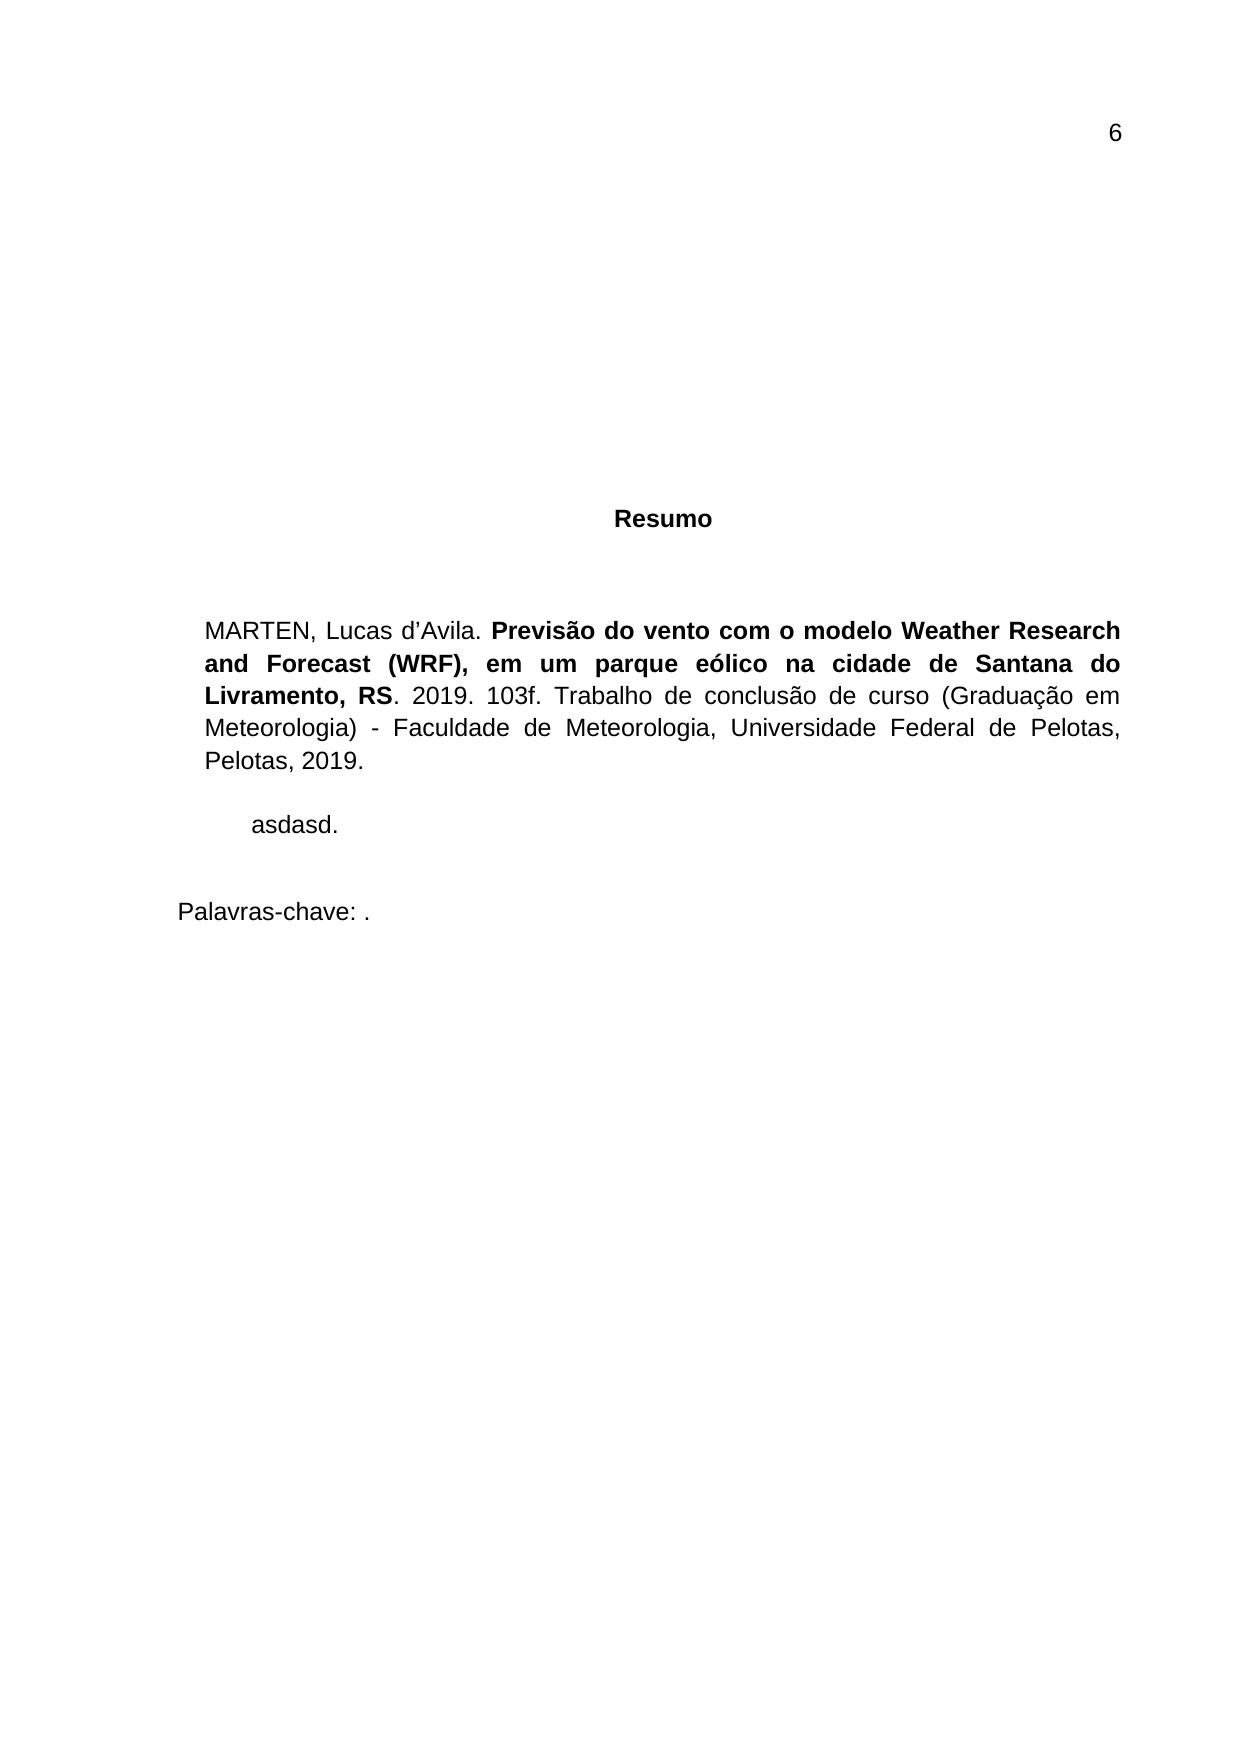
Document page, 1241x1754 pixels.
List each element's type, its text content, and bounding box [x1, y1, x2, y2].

text MARTEN, Lucas d’Avila. Previsão do vento com o modelo Weather Research and Forecast (WRF), em um parque eólico na cidade de Santana do Livramento, RS. 2019. 103f. Trabalho de conclusão de curso (Graduação em Meteorologia) - Faculdade de Meteorologia, Universidade Federal de Pelotas, Pelotas, 2019. [204, 616, 1122, 774]
text Resumo [177, 504, 1149, 533]
text asdasd. [177, 811, 1122, 839]
text Palavras-chave: . [177, 897, 1122, 926]
